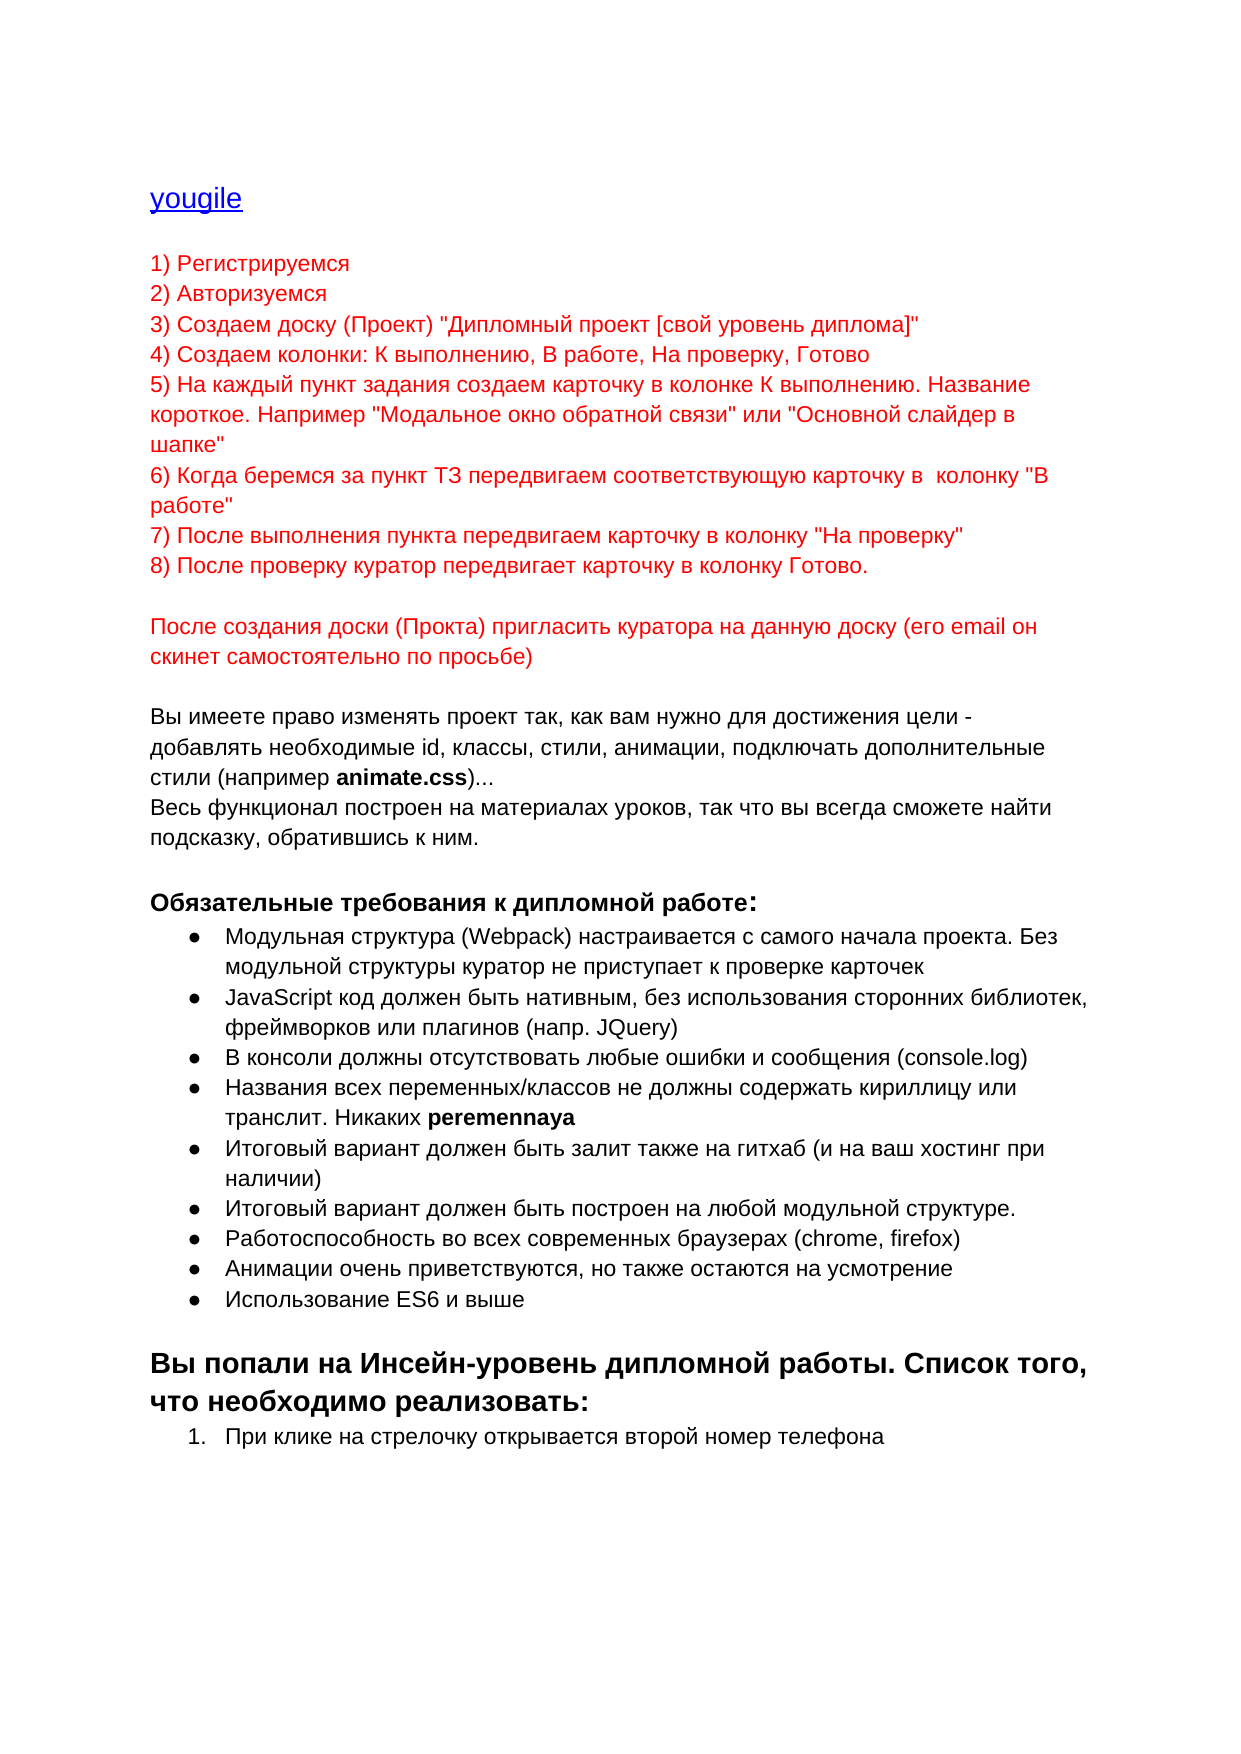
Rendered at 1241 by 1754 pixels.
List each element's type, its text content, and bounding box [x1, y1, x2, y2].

list Модульная структура (Webpack) настраивается с самого начала проекта. Без модульной структуры куратор не приступает к проверке карточек [187, 923, 1090, 979]
list В консоли должны отсутствовать любые ошибки и сообщения (console.log) [187, 1044, 1090, 1070]
list Итоговый вариант должен быть залит также на гитхаб (и на ваш хостинг при наличии) [187, 1134, 1090, 1191]
text 1) Регистрируемся [150, 250, 1090, 276]
text yougile [150, 150, 1090, 215]
list JavaScript код должен быть нативным, без использования сторонних библиотек, фреймворков или плагинов (напр. JQuery) [187, 983, 1090, 1040]
text 3) Создаем доску (Проект) "Дипломный проект [свой уровень диплома]" [150, 311, 1090, 337]
list Итоговый вариант должен быть построен на любой модульной структуре. [187, 1195, 1090, 1221]
text Вы имеете право изменять проект так, как вам нужно для достижения цели - добавлять необходимые id, классы, стили, анимации, подключать дополнительные стили (например animate.css)... [150, 703, 1090, 790]
list При клике на стрелочку открывается второй номер телефона [187, 1423, 1090, 1449]
text Весь функционал построен на материалах уроков, так что вы всегда сможете найти подсказку, обратившись к ним. [150, 794, 1090, 850]
text 7) После выполнения пункта передвигаем карточку в колонку "На проверку" [150, 522, 1090, 548]
text После создания доски (Прокта) пригласить куратора на данную доску (его email он скинет самостоятельно по просьбе) [150, 613, 1090, 669]
text 4) Создаем колонки: К выполнению, В работе, На проверку, Готово [150, 341, 1090, 367]
text 8) После проверку куратор передвигает карточку в колонку Готово. [150, 552, 1090, 578]
text 2) Авторизуемся [150, 280, 1090, 307]
list Использование ES6 и выше [187, 1286, 1090, 1312]
text Вы попали на Инсейн-уровень дипломной работы. Список того, что необходимо реализовать: [150, 1346, 1090, 1418]
list Работоспособность во всех современных браузерах (chrome, firefox) [187, 1225, 1090, 1251]
list Названия всех переменных/классов не должны содержать кириллицу или транслит. Никаких peremennaya [187, 1074, 1090, 1131]
text Обязательные требования к дипломной работе: [150, 884, 1090, 918]
text 5) На каждый пункт задания создаем карточку в колонке К выполнению. Название короткое. Например "Модальное окно обратной связи" или "Основной слайдер в шапке" [150, 371, 1090, 458]
list Анимации очень приветствуются, но также остаются на усмотрение [187, 1255, 1090, 1282]
text 6) Когда беремся за пункт ТЗ передвигаем соответствующую карточку в колонку "В работе" [150, 462, 1090, 518]
